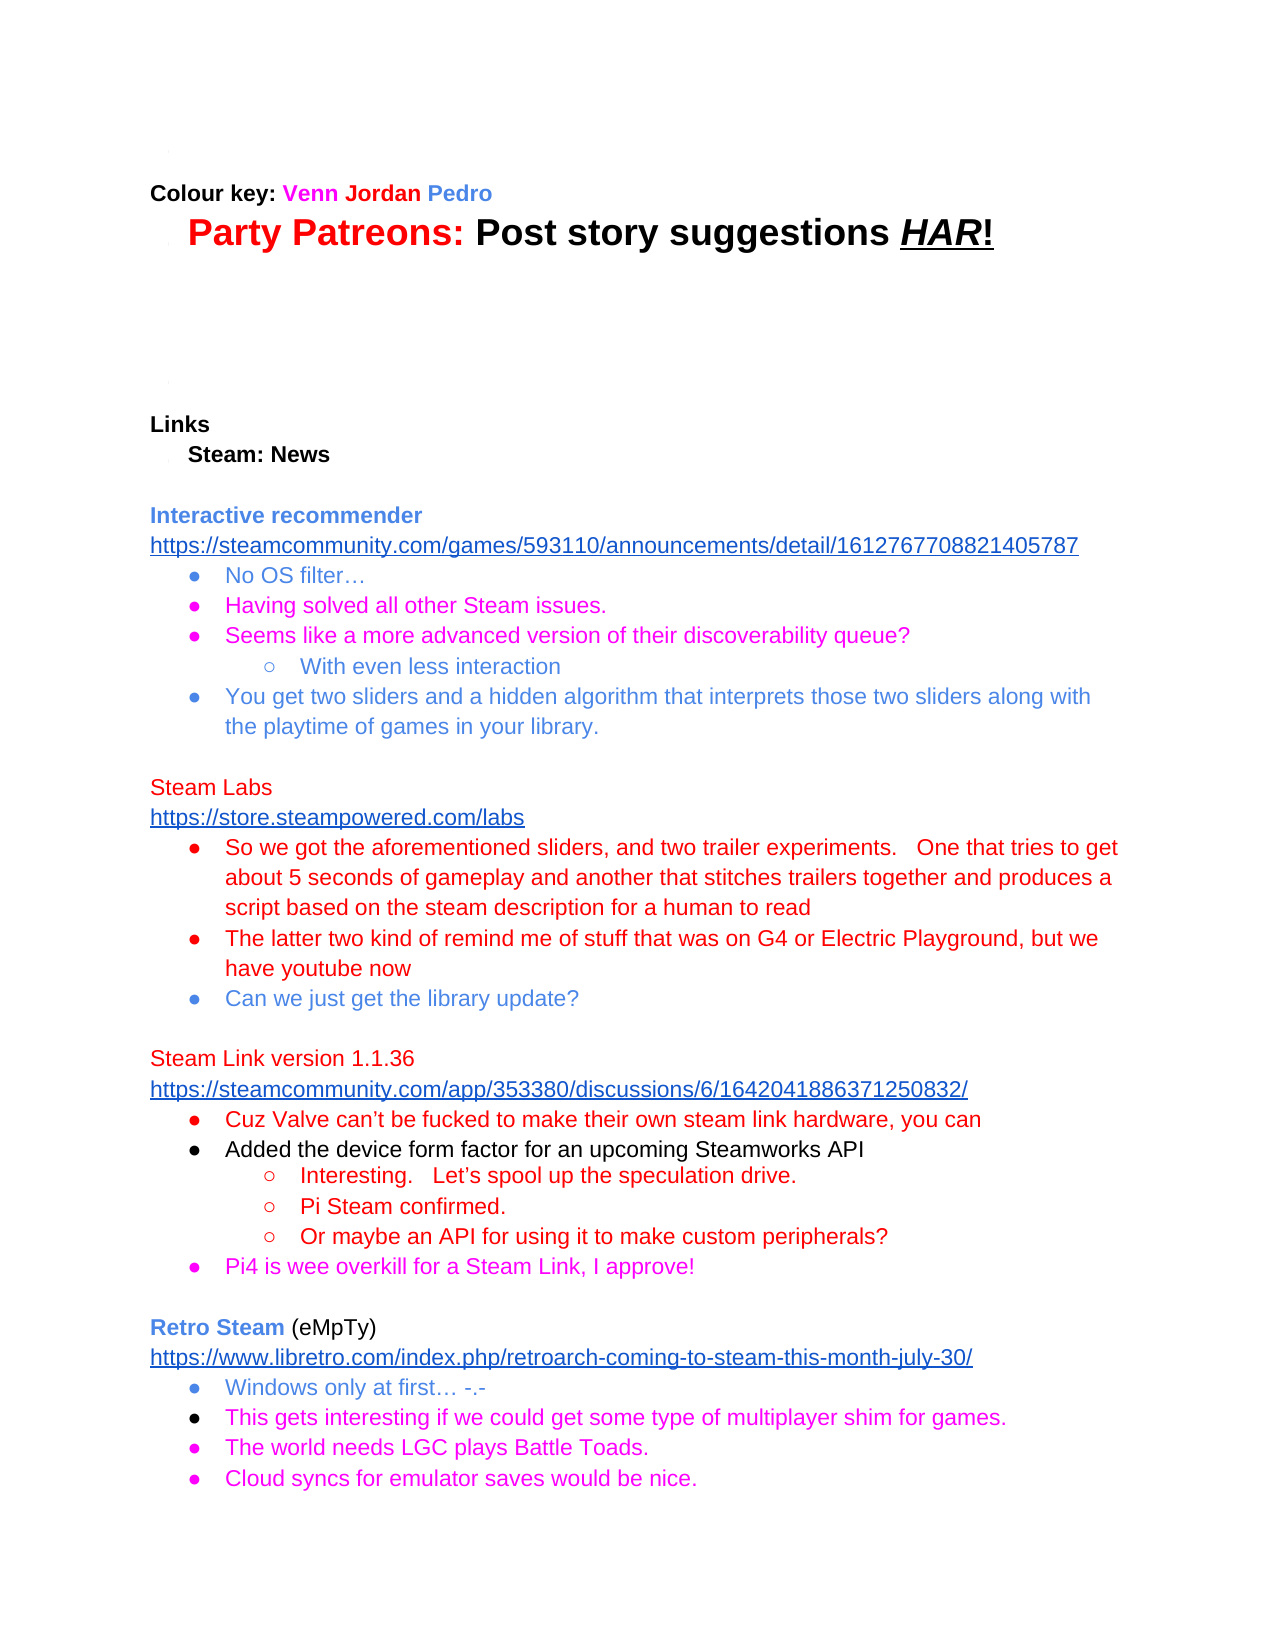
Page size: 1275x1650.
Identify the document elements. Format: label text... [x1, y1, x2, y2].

list No OS filter… [187, 562, 1125, 588]
list With even less interaction [262, 653, 1125, 679]
list Pi Steam confirmed. [262, 1193, 1125, 1219]
text Steam Labs [150, 773, 1125, 800]
list Windows only at first… -.- [187, 1374, 1125, 1400]
list Seems like a more advanced version of their discoverability queue? [187, 622, 1125, 649]
text Retro Steam (eMpTy) [150, 1313, 1125, 1340]
list The latter two kind of remind me of stuff that was on G4 or Electric Playground, but we have youtube now [187, 924, 1125, 981]
list Having solved all other Steam issues. [187, 592, 1125, 619]
text https://store.steampowered.com/labs [150, 804, 1125, 830]
list So we got the aforementioned sliders, and two trailer experiments. One that tries to get about 5 seconds of gameplay and another that stitches trailers together and produces a script based on the steam description for a human to read [187, 834, 1125, 921]
list Or maybe an API for using it to make custom peripherals? [262, 1223, 1125, 1249]
list Cloud syncs for emulator saves would be nice. [187, 1464, 1125, 1491]
text Steam Link version 1.1.36 [150, 1045, 1125, 1072]
text Party Patreons: Post story suggestions HAR! [150, 210, 1125, 253]
list Cuz Valve can’t be fucked to make their own steam link hardware, you can [187, 1106, 1125, 1132]
text Steam: News [150, 441, 1125, 468]
list The world needs LGC plays Battle Toads. [187, 1434, 1125, 1461]
list Added the device form factor for an upcoming Steamworks API [187, 1136, 1125, 1162]
text Colour key: Venn Jordan Pedro [150, 180, 1125, 207]
text Links [150, 411, 1125, 437]
list This gets interesting if we could get some type of multiplayer shim for games. [187, 1404, 1125, 1430]
text https://www.libretro.com/index.php/retroarch-coming-to-steam-this-month-july-30/ [150, 1344, 1125, 1370]
text https://steamcommunity.com/app/353380/discussions/6/1642041886371250832/ [150, 1076, 1125, 1102]
list Interesting. Let’s spool up the speculation drive. [262, 1162, 1125, 1189]
text https://steamcommunity.com/games/593110/announcements/detail/1612767708821405787 [150, 532, 1125, 558]
text Interactive recommender [150, 502, 1125, 528]
list Pi4 is wee overkill for a Steam Link, I approve! [187, 1253, 1125, 1279]
list Can we just get the library update? [187, 985, 1125, 1011]
list You get two sliders and a hidden algorithm that interprets those two sliders along with the playtime of games in your library. [187, 683, 1125, 739]
